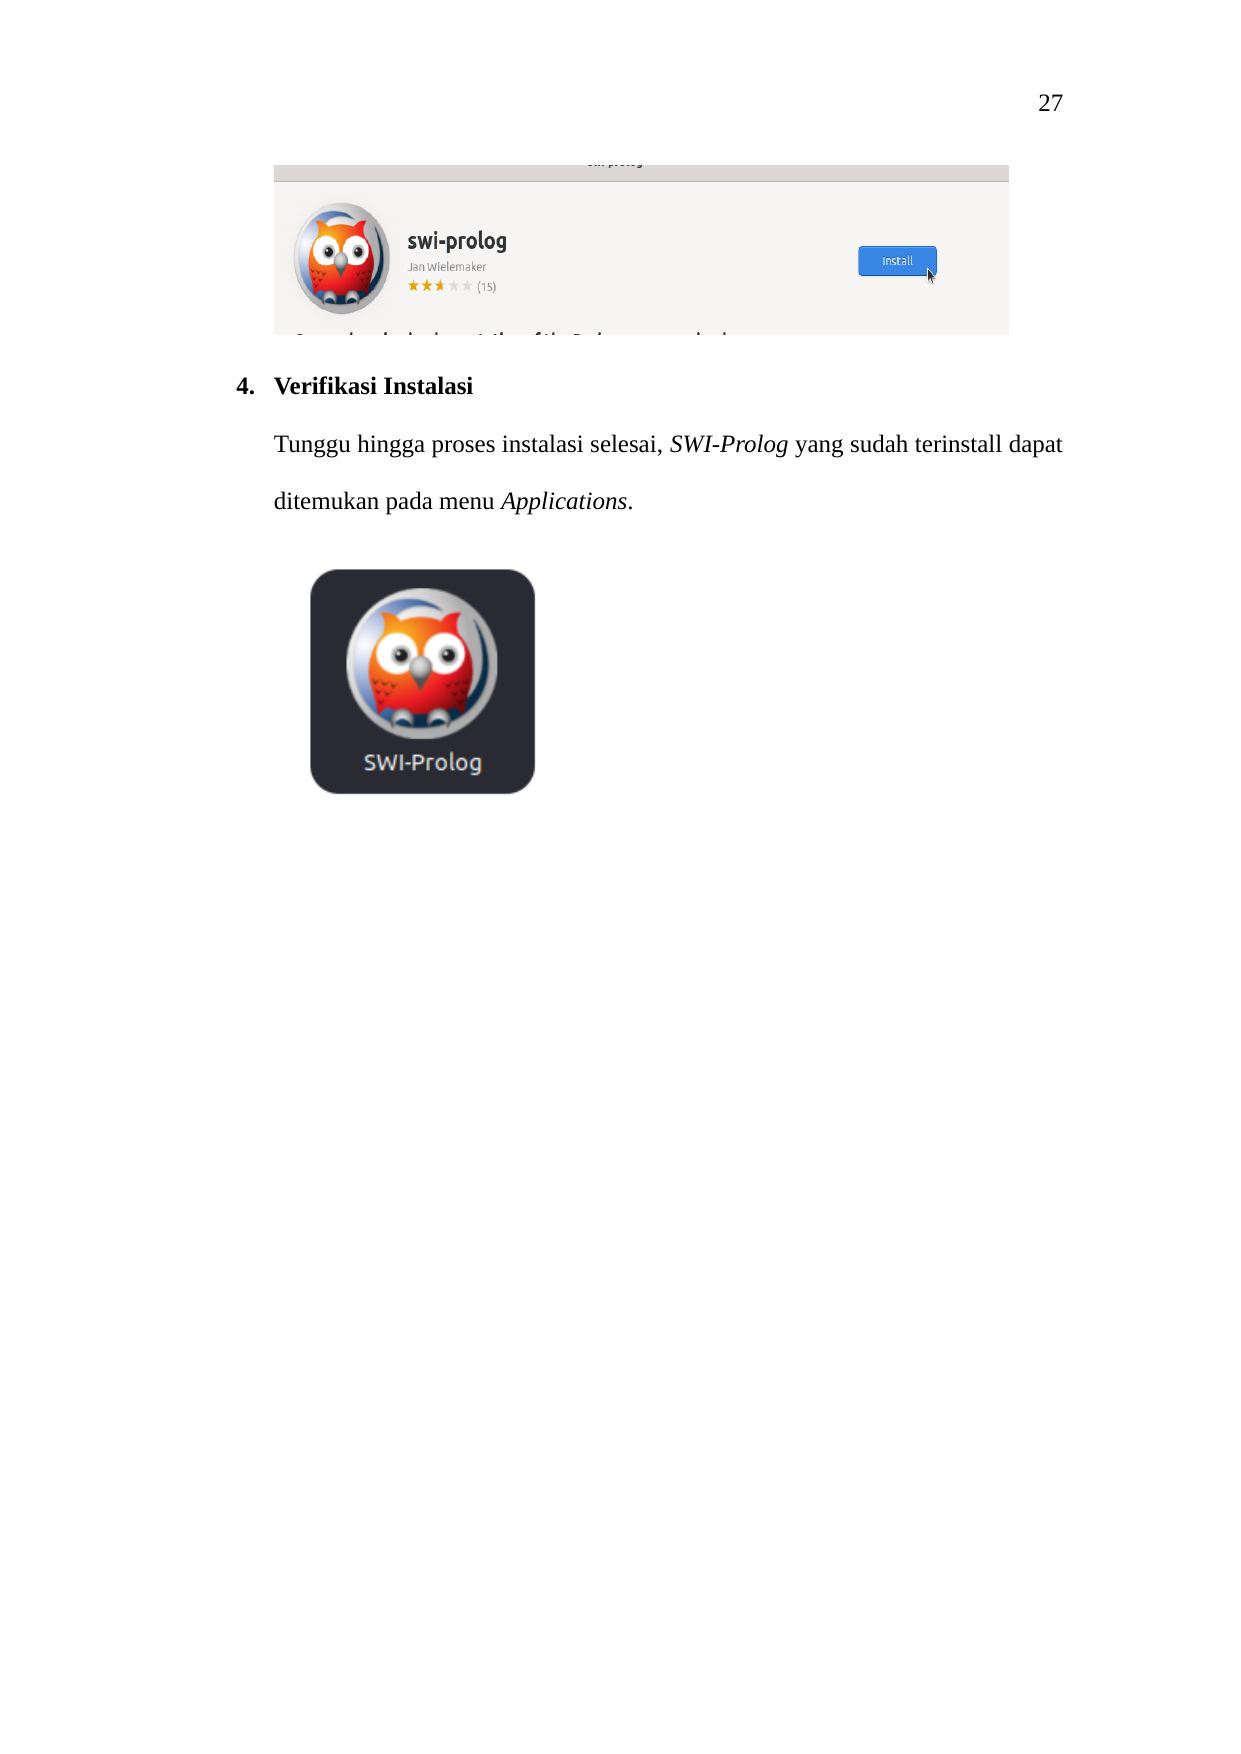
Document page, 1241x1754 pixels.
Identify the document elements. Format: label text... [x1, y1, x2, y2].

list Verifikasi Instalasi [236, 371, 1063, 400]
picture [273, 543, 576, 813]
list Tunggu hingga proses instalasi selesai, SWI-Prolog yang sudah terinstall dapat ditemukan pada menu Applications. [236, 429, 1063, 515]
picture [273, 165, 1009, 179]
